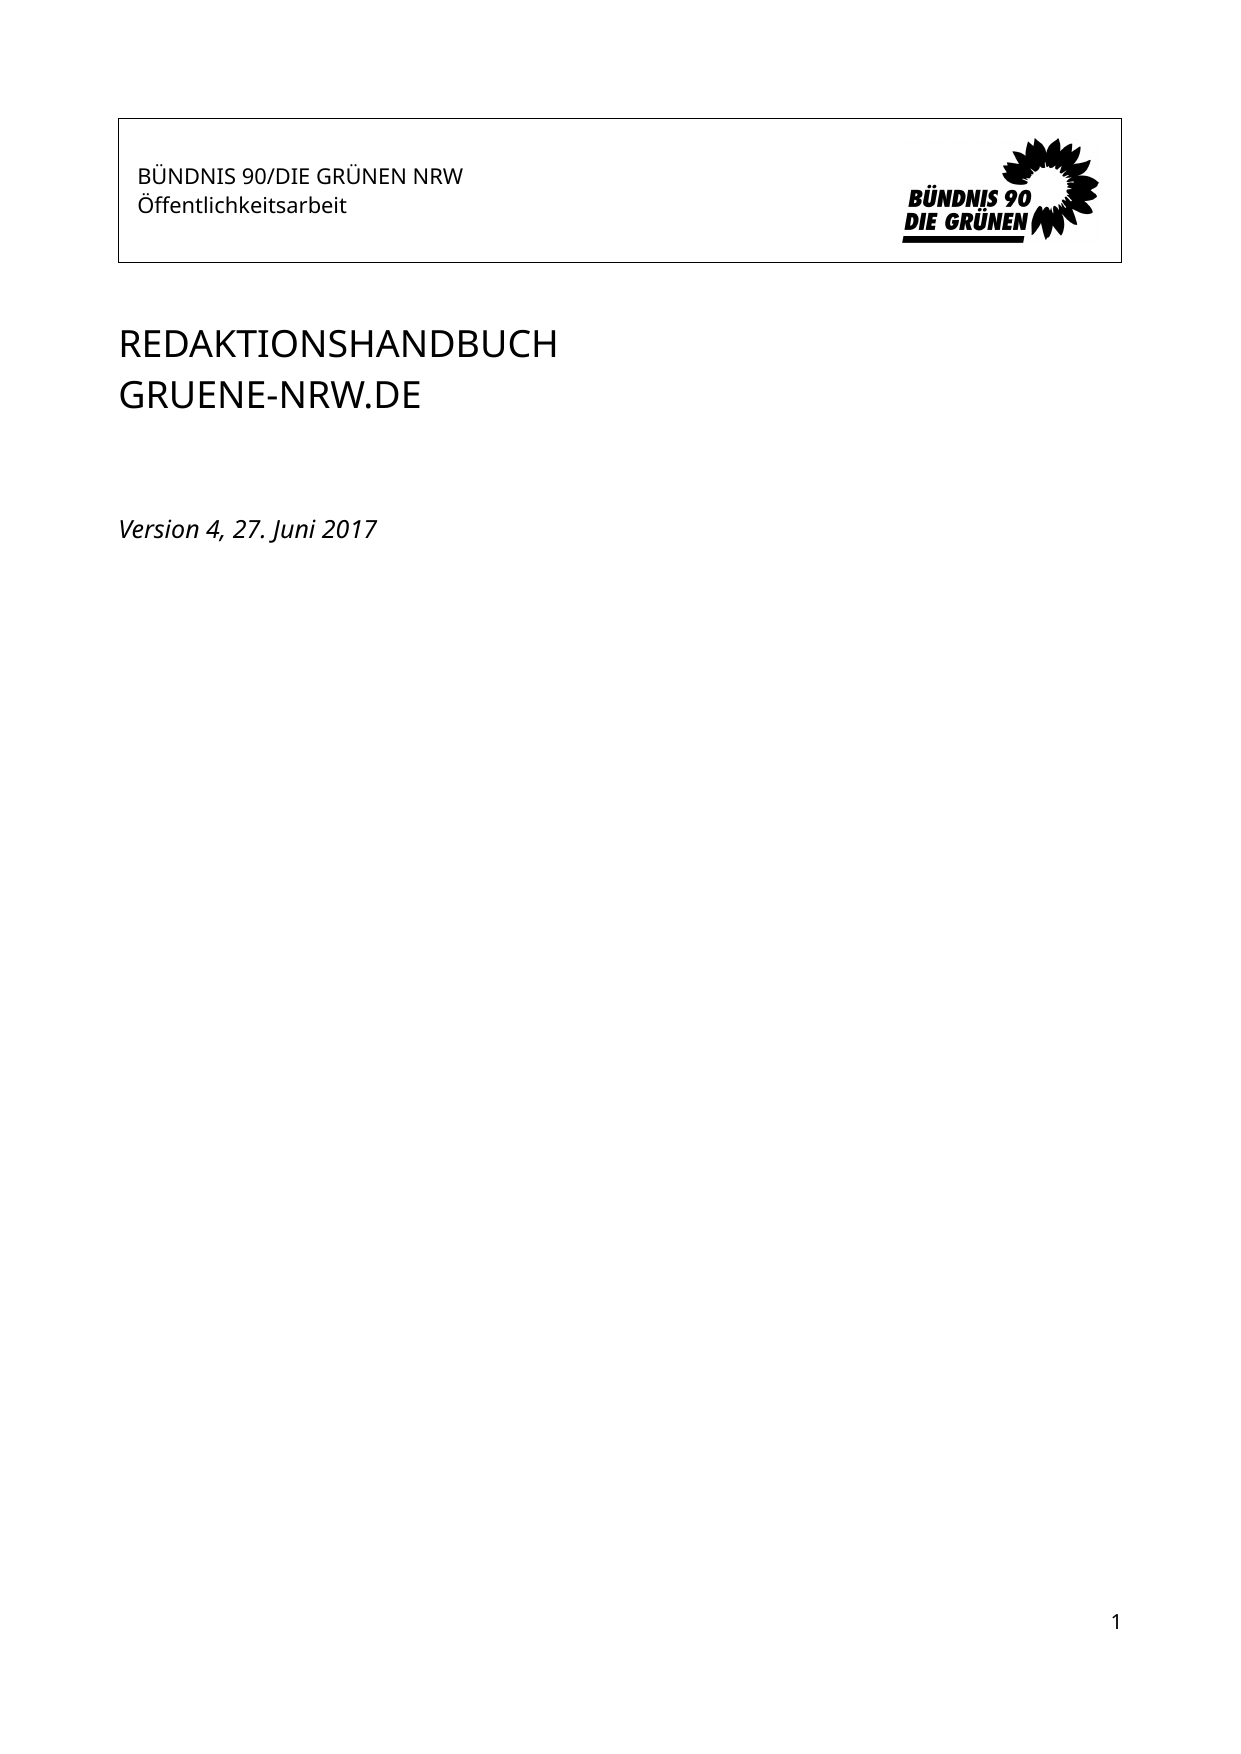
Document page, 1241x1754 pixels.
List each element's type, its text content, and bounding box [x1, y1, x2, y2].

title REDAKTIONSHANDBUCH GRUENE-NRW.DE [118, 317, 1122, 419]
text Version 4, 27. Juni 2017 [118, 512, 1122, 546]
picture [902, 138, 1099, 243]
